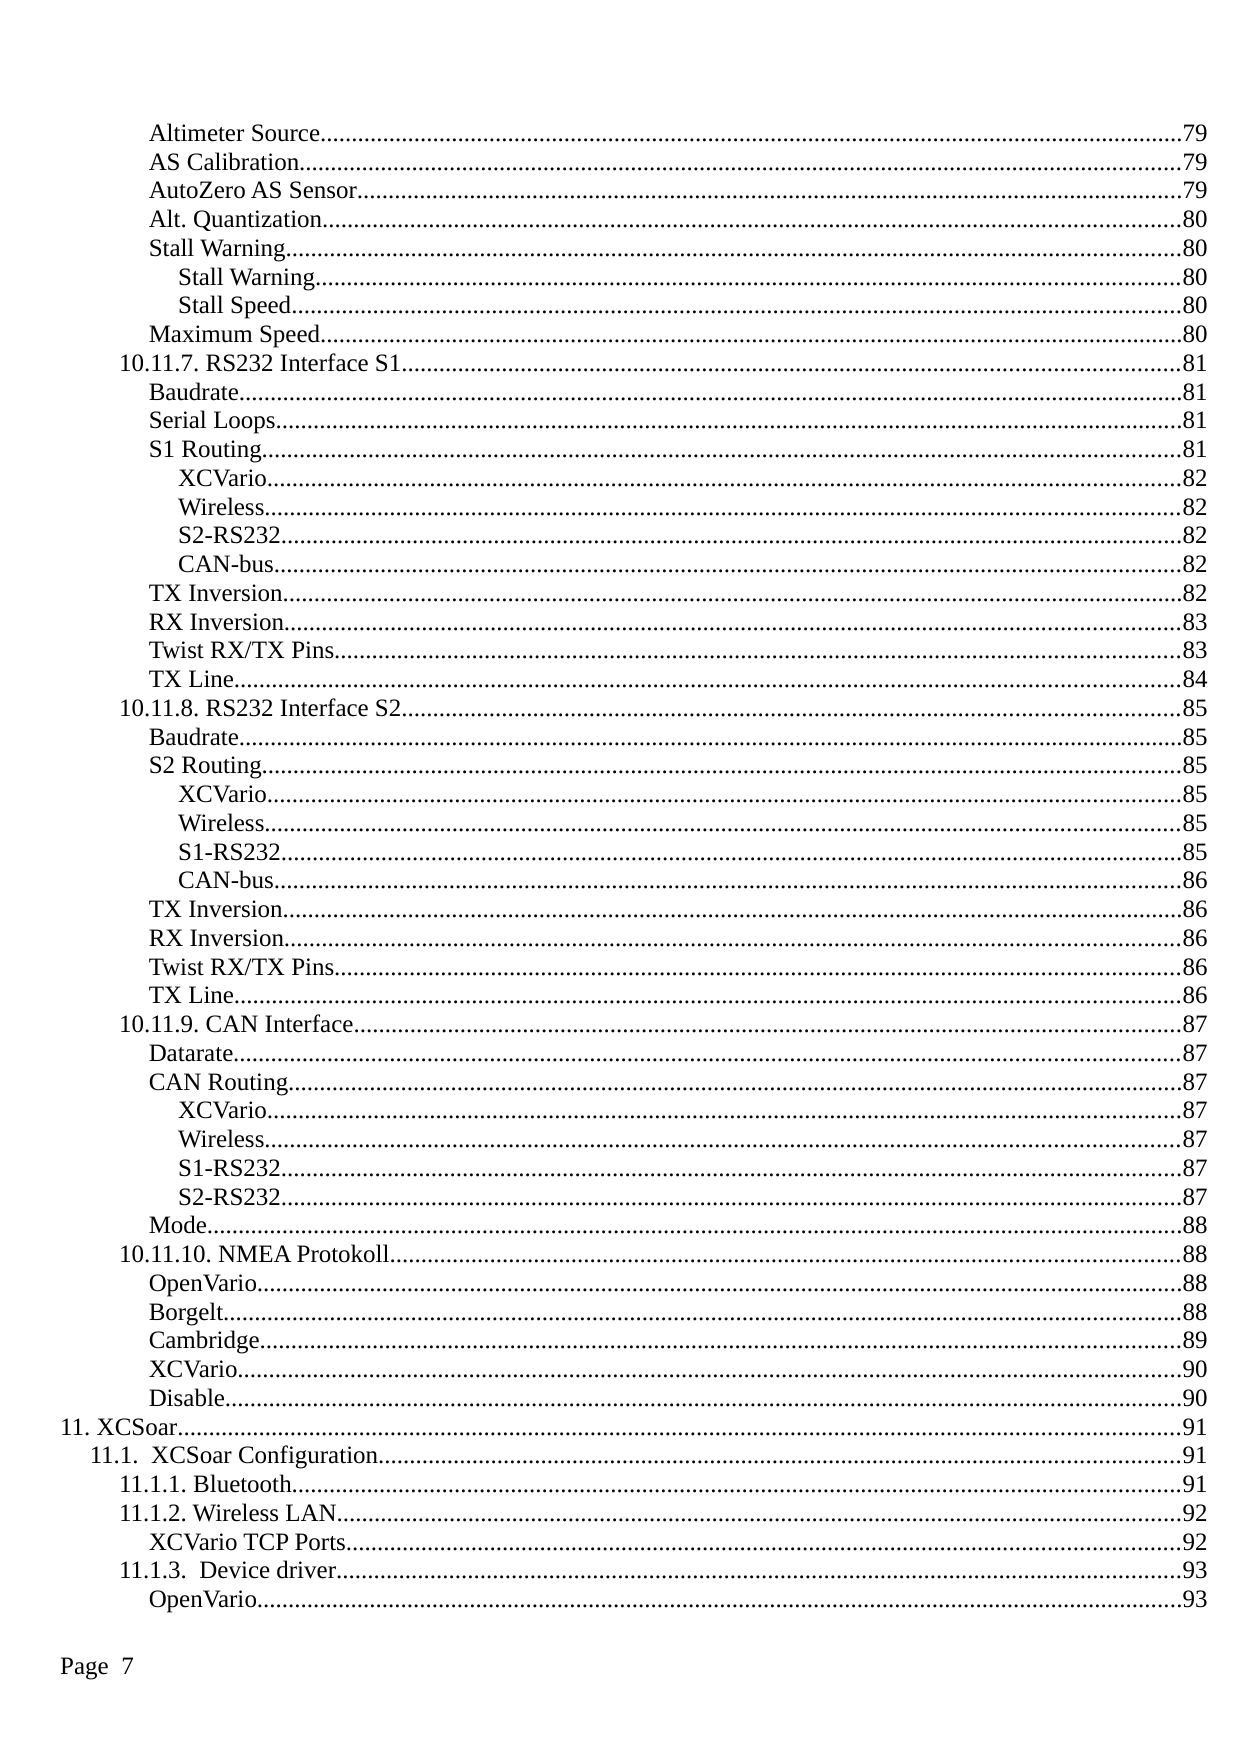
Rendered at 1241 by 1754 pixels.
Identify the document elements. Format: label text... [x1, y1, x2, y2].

text AS Calibration 79 [148, 147, 1207, 176]
text Alt. Quantization 80 [148, 204, 1207, 233]
text 11.1. XCSoar Configuration 91 [89, 1441, 1207, 1469]
text Datarate 87 [148, 1038, 1207, 1067]
text OpenVario 88 [148, 1268, 1207, 1297]
text XCVario 82 [178, 463, 1207, 492]
text TX Line 86 [148, 981, 1207, 1009]
text XCVario TCP Ports 92 [148, 1527, 1207, 1556]
text TX Line 84 [148, 664, 1207, 693]
text 10.11.8. RS232 Interface S2 85 [119, 693, 1207, 722]
text OpenVario 93 [148, 1584, 1207, 1613]
text Baudrate 85 [148, 722, 1207, 751]
text CAN Routing 87 [148, 1067, 1207, 1096]
text 10.11.9. CAN Interface 87 [119, 1009, 1207, 1038]
text Twist RX/TX Pins 86 [148, 952, 1207, 981]
text CAN-bus 82 [178, 549, 1207, 578]
text Wireless 87 [178, 1124, 1207, 1153]
text Stall Speed 80 [178, 291, 1207, 319]
text S1-RS232 85 [178, 837, 1207, 866]
text 10.11.10. NMEA Protokoll 88 [119, 1239, 1207, 1268]
text AutoZero AS Sensor 79 [148, 176, 1207, 204]
text 10.11.7. RS232 Interface S1 81 [119, 348, 1207, 377]
text Wireless 85 [178, 808, 1207, 837]
text XCVario 90 [148, 1354, 1207, 1383]
text Stall Warning 80 [148, 233, 1207, 262]
text Stall Warning 80 [178, 262, 1207, 291]
text XCVario 87 [178, 1096, 1207, 1124]
text 11. XCSoar 91 [60, 1412, 1207, 1441]
text Borgelt 88 [148, 1297, 1207, 1326]
text Twist RX/TX Pins 83 [148, 636, 1207, 664]
text RX Inversion 83 [148, 607, 1207, 636]
text Wireless 82 [178, 492, 1207, 521]
text 11.1.2. Wireless LAN 92 [119, 1498, 1207, 1527]
text S2 Routing 85 [148, 751, 1207, 779]
text S2-RS232 87 [178, 1182, 1207, 1211]
text Baudrate 81 [148, 377, 1207, 406]
text 11.1.1. Bluetooth 91 [119, 1469, 1207, 1498]
text Cambridge 89 [148, 1326, 1207, 1354]
text Mode 88 [148, 1211, 1207, 1239]
text Disable 90 [148, 1383, 1207, 1412]
text RX Inversion 86 [148, 923, 1207, 952]
text CAN-bus 86 [178, 866, 1207, 894]
text S1-RS232 87 [178, 1153, 1207, 1182]
text Serial Loops 81 [148, 406, 1207, 434]
text TX Inversion 86 [148, 894, 1207, 923]
text S2-RS232 82 [178, 521, 1207, 549]
text 11.1.3. Device driver 93 [119, 1556, 1207, 1584]
text Maximum Speed 80 [148, 319, 1207, 348]
text Altimeter Source 79 [148, 118, 1207, 147]
text S1 Routing 81 [148, 434, 1207, 463]
text XCVario 85 [178, 779, 1207, 808]
text TX Inversion 82 [148, 578, 1207, 607]
